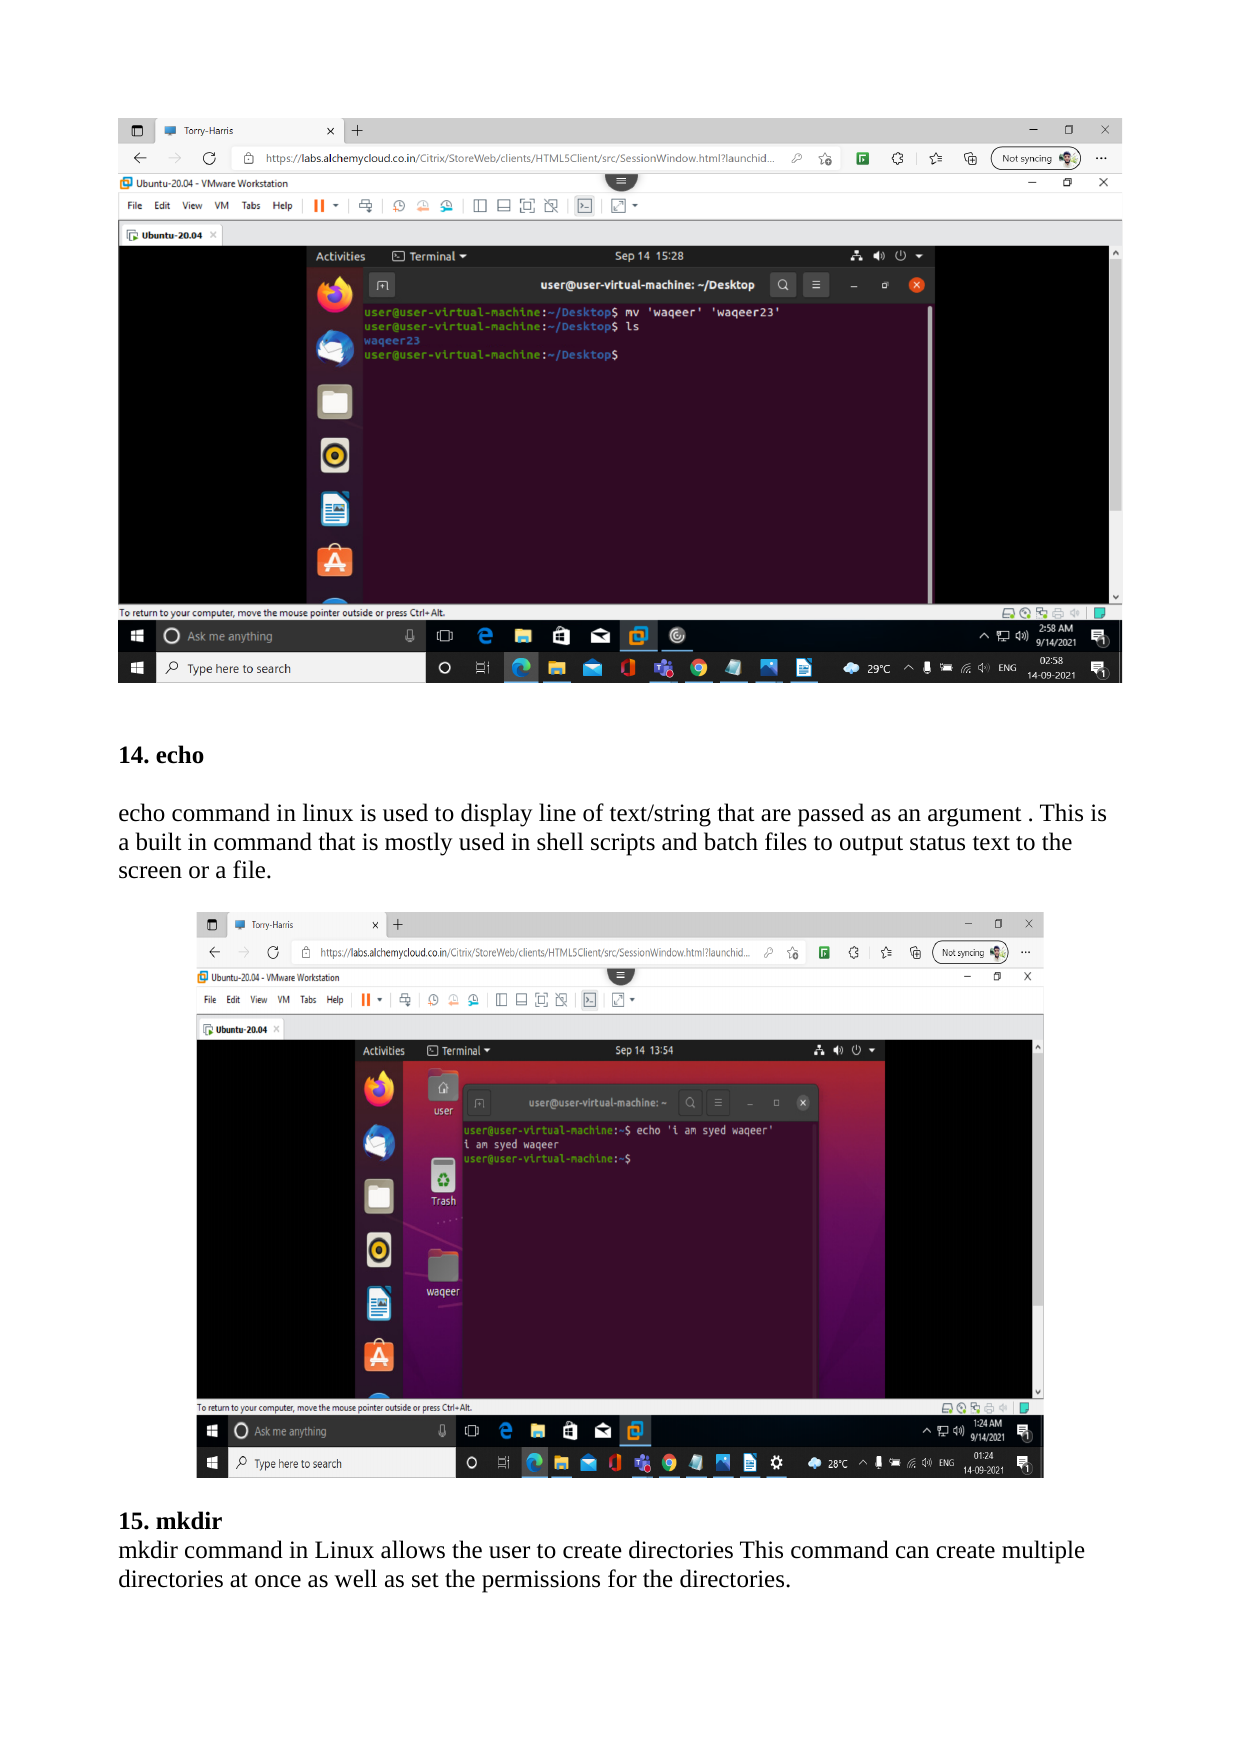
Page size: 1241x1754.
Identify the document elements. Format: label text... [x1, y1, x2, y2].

text 14. echo [118, 740, 1122, 769]
text echo command in linux is used to display line of text/string that are passed as an argument . This is a built in command that is mostly used in shell scripts and batch files to output status text to the screen or a file. [118, 798, 1122, 884]
text 15. mkdir [118, 1506, 1122, 1535]
picture [196, 912, 1044, 1478]
picture [118, 118, 1123, 683]
text mkdir command in Linux allows the user to create directories This command can create multiple directories at once as well as set the permissions for the directories. [118, 1535, 1122, 1592]
